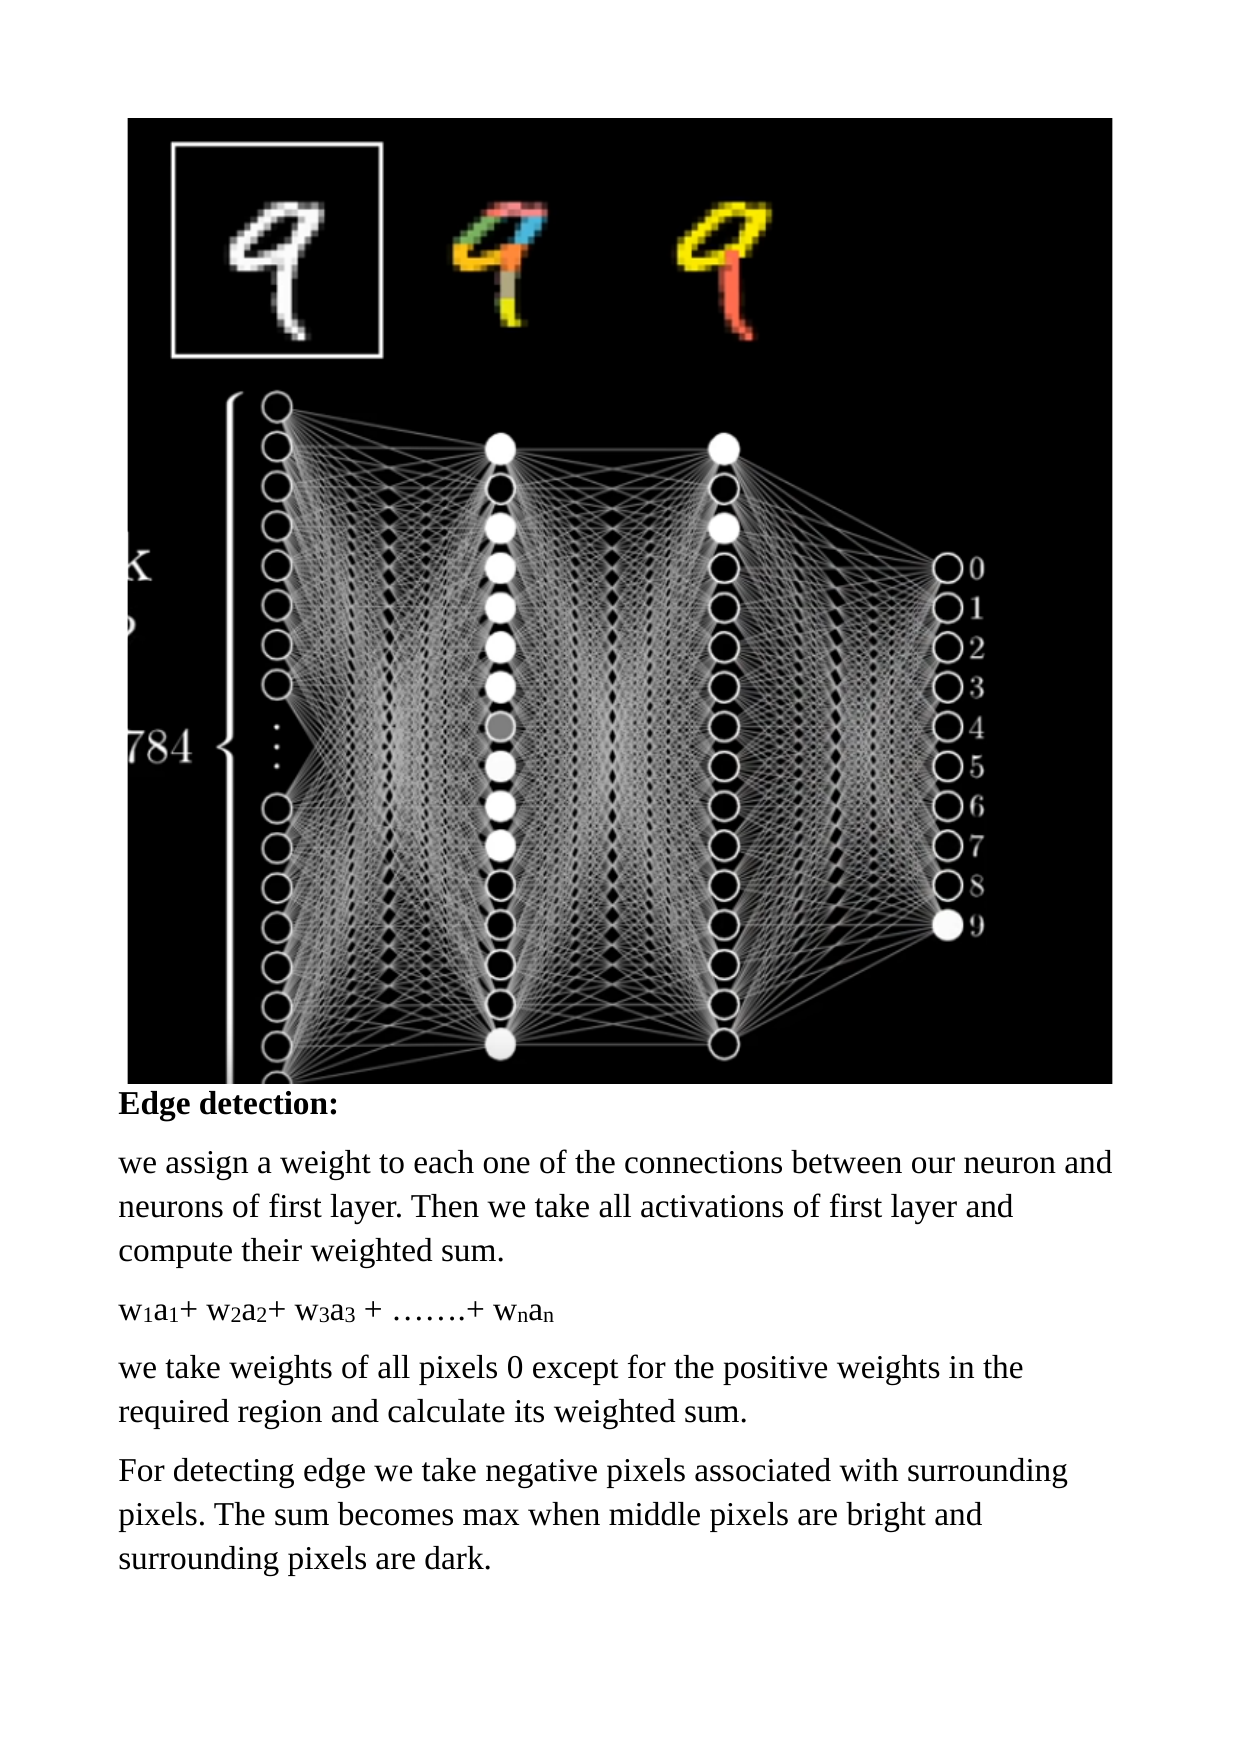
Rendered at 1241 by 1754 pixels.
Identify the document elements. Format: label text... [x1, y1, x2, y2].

text w1a1+ w2a2+ w3a3 + …….+ wnan [118, 1289, 1122, 1327]
text For detecting edge we take negative pixels associated with surrounding pixels. The sum becomes max when middle pixels are bright and surrounding pixels are dark. [118, 1450, 1122, 1577]
text we assign a weight to each one of the connections between our neuron and neurons of first layer. Then we take all activations of first layer and compute their weighted sum. [118, 1142, 1122, 1269]
text we take weights of all pixels 0 except for the positive weights in the required region and calculate its weighted sum. [118, 1348, 1122, 1430]
text Edge detection: [118, 177, 1122, 1122]
